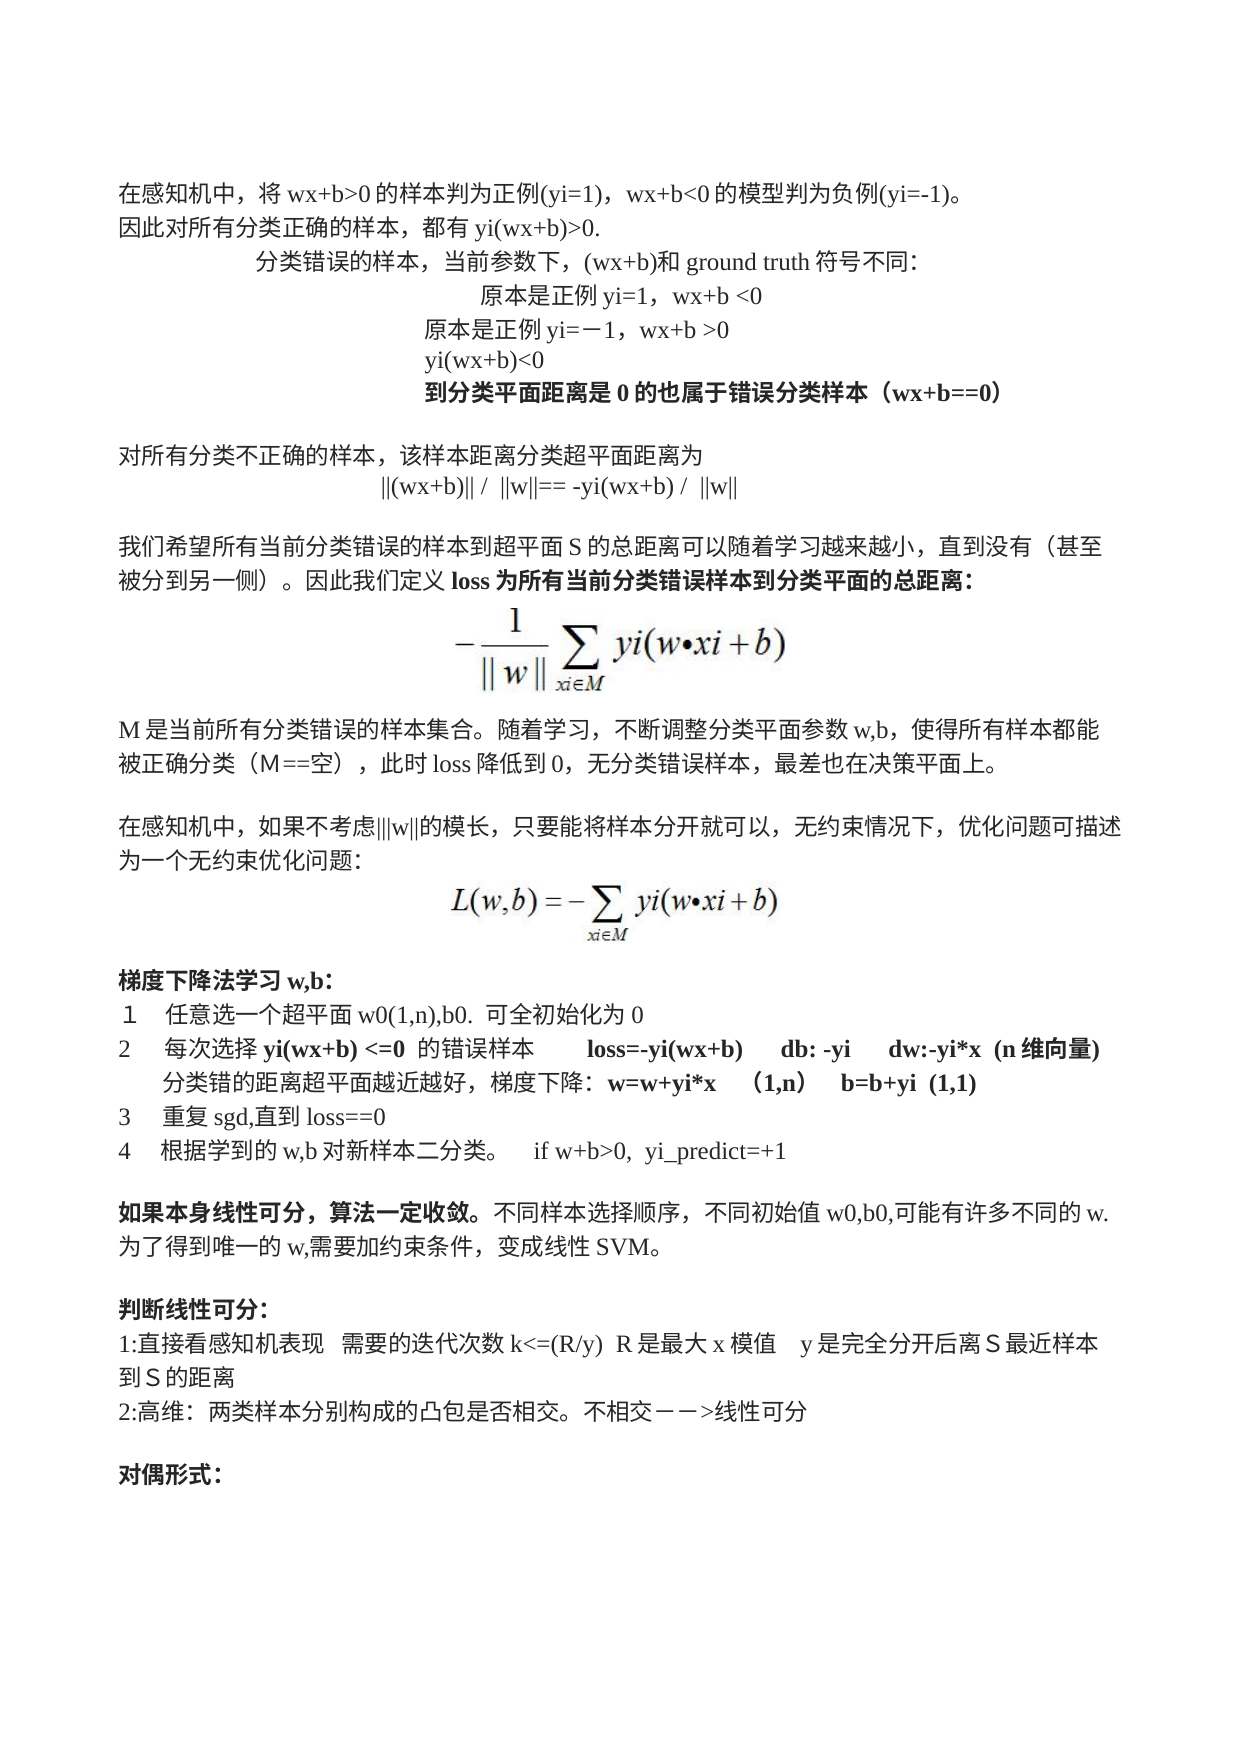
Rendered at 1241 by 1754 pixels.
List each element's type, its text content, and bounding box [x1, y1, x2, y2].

text 分类错的距离超平面越近越好，梯度下降：w=w+yi*x （1,n） b=b+yi (1,1) [118, 1064, 1122, 1098]
text 2 每次选择yi(wx+b) <=0 的错误样本 loss=-yi(wx+b) db: -yi dw:-yi*x (n维向量) [118, 1030, 1122, 1064]
text 因此对所有分类正确的样本，都有yi(wx+b)>0. [118, 209, 1122, 243]
text 3 重复sgd,直到loss==0 [118, 1098, 1122, 1132]
text 到分类平面距离是0的也属于错误分类样本（wx+b==0） [118, 374, 1122, 408]
text 我们希望所有当前分类错误的样本到超平面S的总距离可以随着学习越来越小，直到没有（甚至被分到另一侧）。因此我们定义loss为所有当前分类错误样本到分类平面的总距离： [118, 528, 1122, 596]
text 如果本身线性可分，算法一定收敛。不同样本选择顺序，不同初始值w0,b0,可能有许多不同的w.为了得到唯一的w,需要加约束条件，变成线性SVM。 [118, 1194, 1122, 1262]
picture [451, 880, 780, 945]
text １ 任意选一个超平面w0(1,n),b0. 可全初始化为0 [118, 996, 1122, 1030]
picture [455, 608, 786, 696]
text 1:直接看感知机表现 需要的迭代次数k<=(R/y) R是最大x模值 y是完全分开后离Ｓ最近样本到Ｓ的距离 [118, 1325, 1122, 1393]
text M是当前所有分类错误的样本集合。随着学习，不断调整分类平面参数w,b，使得所有样本都能被正确分类（Ｍ==空），此时loss降低到0，无分类错误样本，最差也在决策平面上。 [118, 711, 1122, 779]
text 对所有分类不正确的样本，该样本距离分类超平面距离为 [118, 437, 1122, 471]
text 对偶形式： [118, 1456, 1122, 1490]
text 判断线性可分： [118, 1291, 1122, 1325]
text 梯度下降法学习w,b： [118, 962, 1122, 996]
text 4 根据学到的w,b对新样本二分类。 if w+b>0, yi_predict=+1 [118, 1132, 1122, 1166]
text 原本是正例yi=－1，wx+b >0 [118, 311, 1122, 345]
text ||(wx+b)|| / ||w||== -yi(wx+b) / ||w|| [118, 471, 1122, 499]
text 2:高维：两类样本分别构成的凸包是否相交。不相交－－>线性可分 [118, 1393, 1122, 1427]
text 在感知机中，如果不考虑|||w||的模长，只要能将样本分开就可以，无约束情况下，优化问题可描述为一个无约束优化问题： [118, 808, 1122, 876]
text 分类错误的样本，当前参数下，(wx+b)和ground truth符号不同： [118, 243, 1122, 277]
text yi(wx+b)<0 [118, 345, 1122, 374]
text 原本是正例yi=1，wx+b <0 [118, 277, 1122, 311]
text 在感知机中，将wx+b>0的样本判为正例(yi=1)，wx+b<0的模型判为负例(yi=-1)。 [118, 176, 1122, 209]
